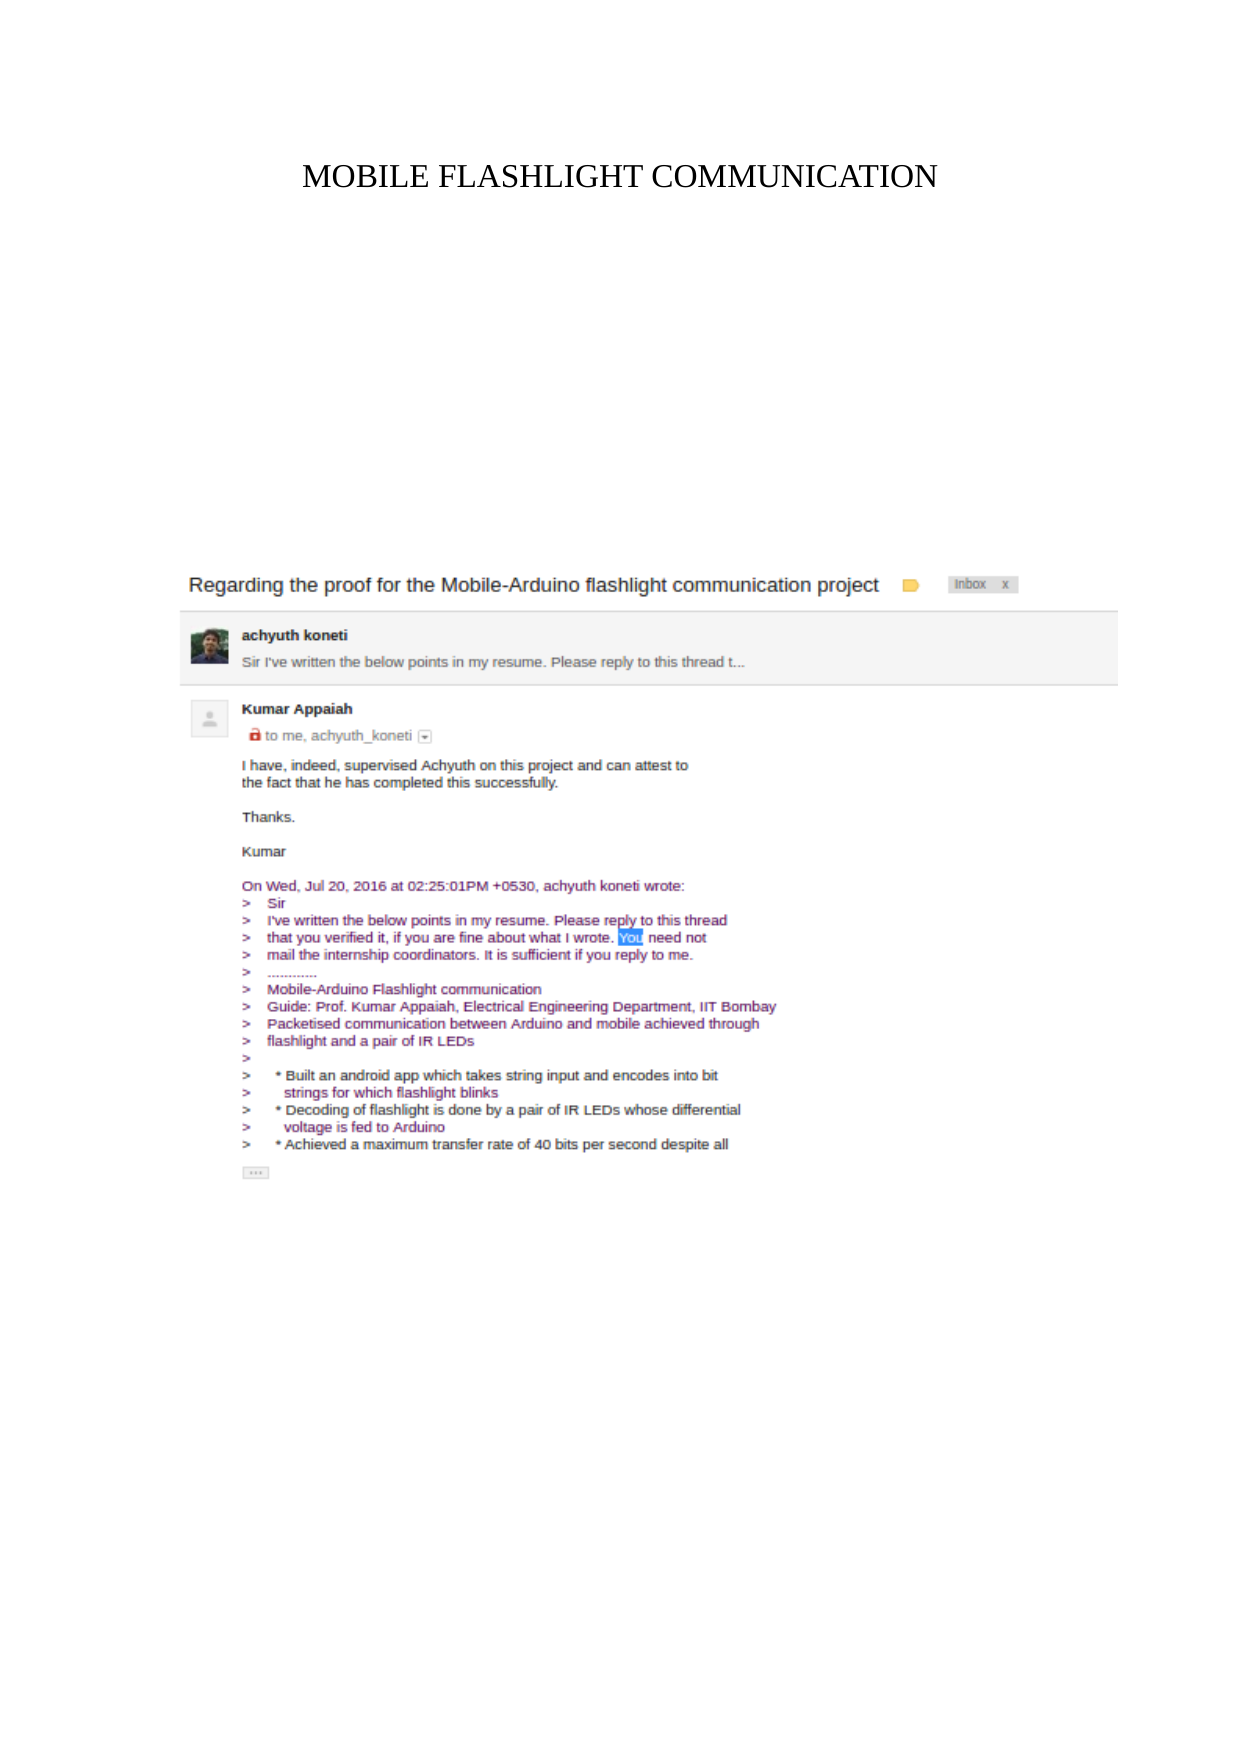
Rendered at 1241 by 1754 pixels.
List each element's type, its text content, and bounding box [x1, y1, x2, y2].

picture [174, 568, 1118, 1195]
text MOBILE FLASHLIGHT COMMUNICATION [118, 156, 1122, 195]
